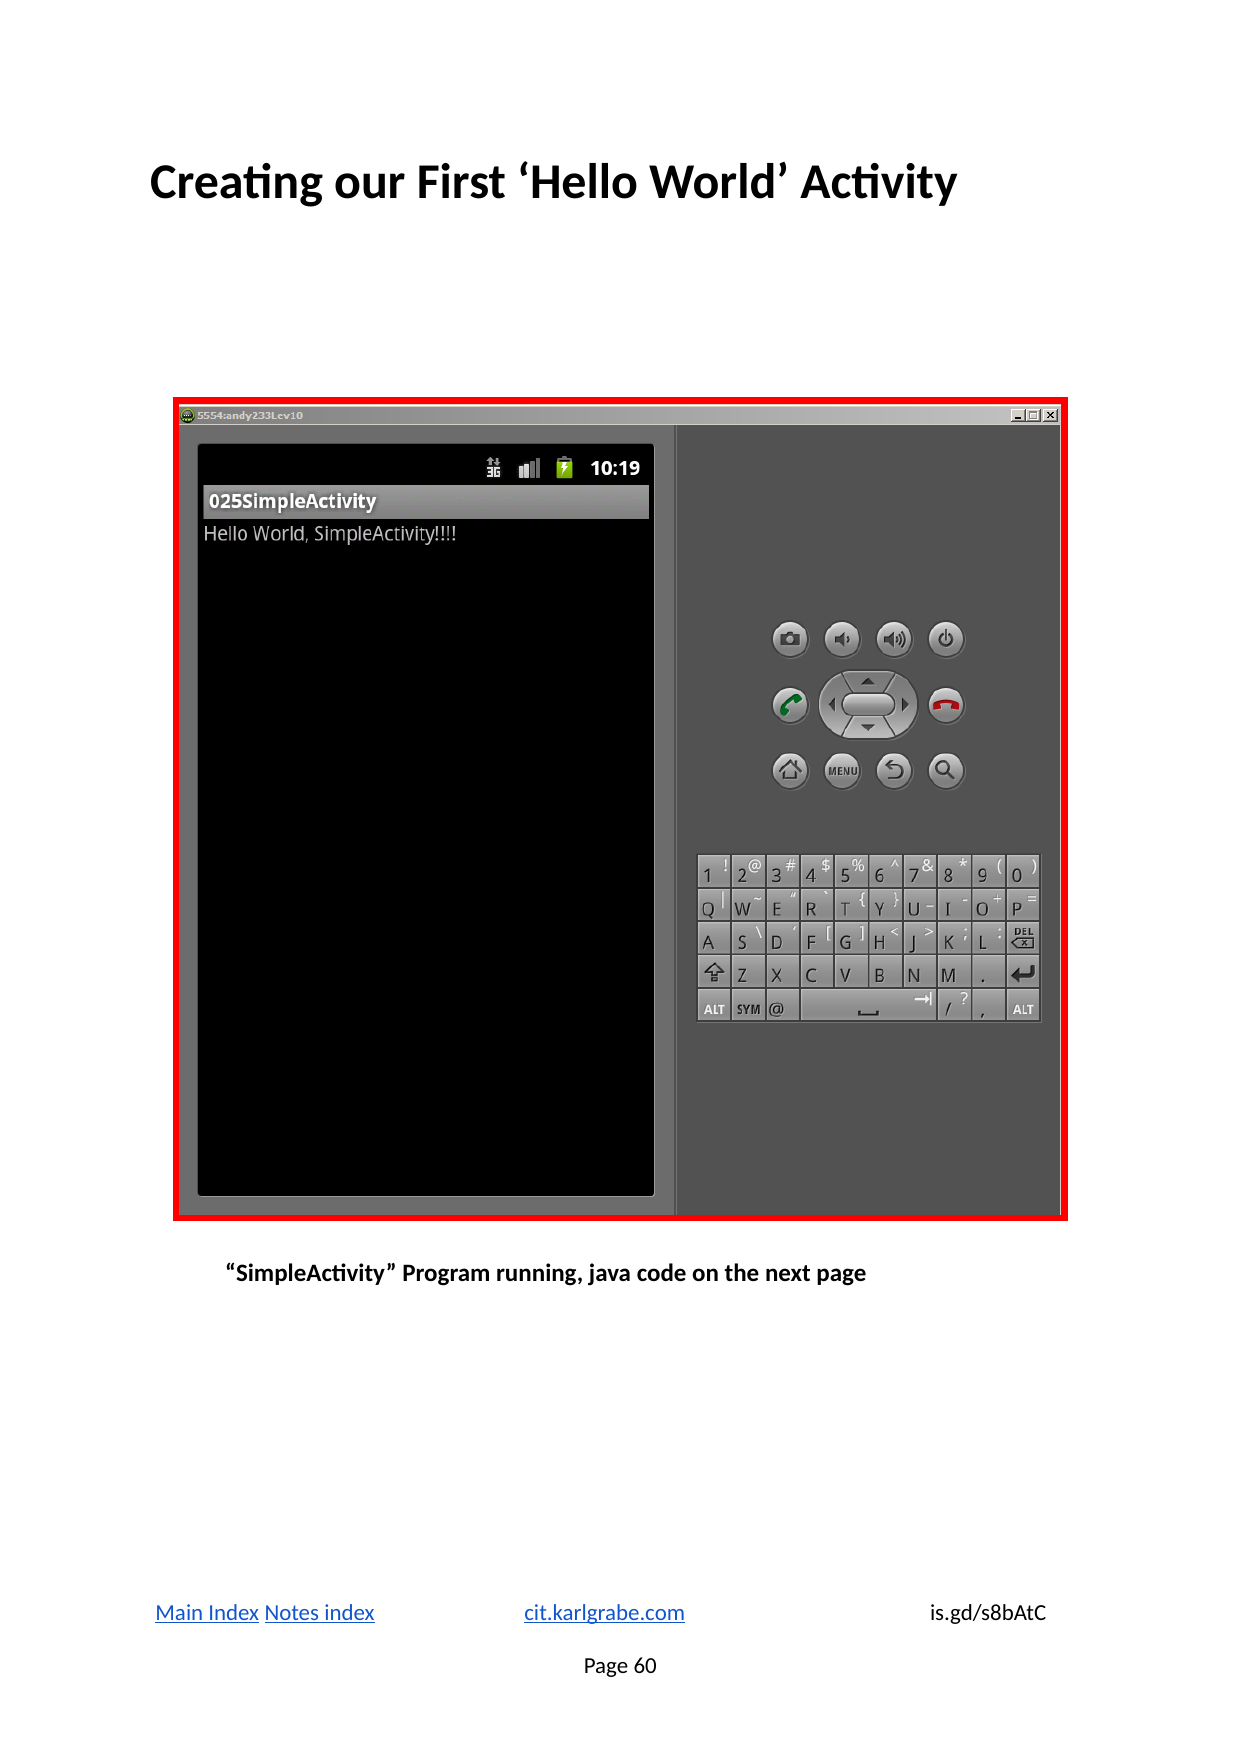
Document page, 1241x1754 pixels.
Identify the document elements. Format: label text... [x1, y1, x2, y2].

picture [179, 404, 1061, 1215]
text Creating our First ‘Hello World’ Activity [150, 150, 1090, 211]
subtitle “SimpleActivity” Program running, java code on the next page [150, 1257, 1090, 1287]
